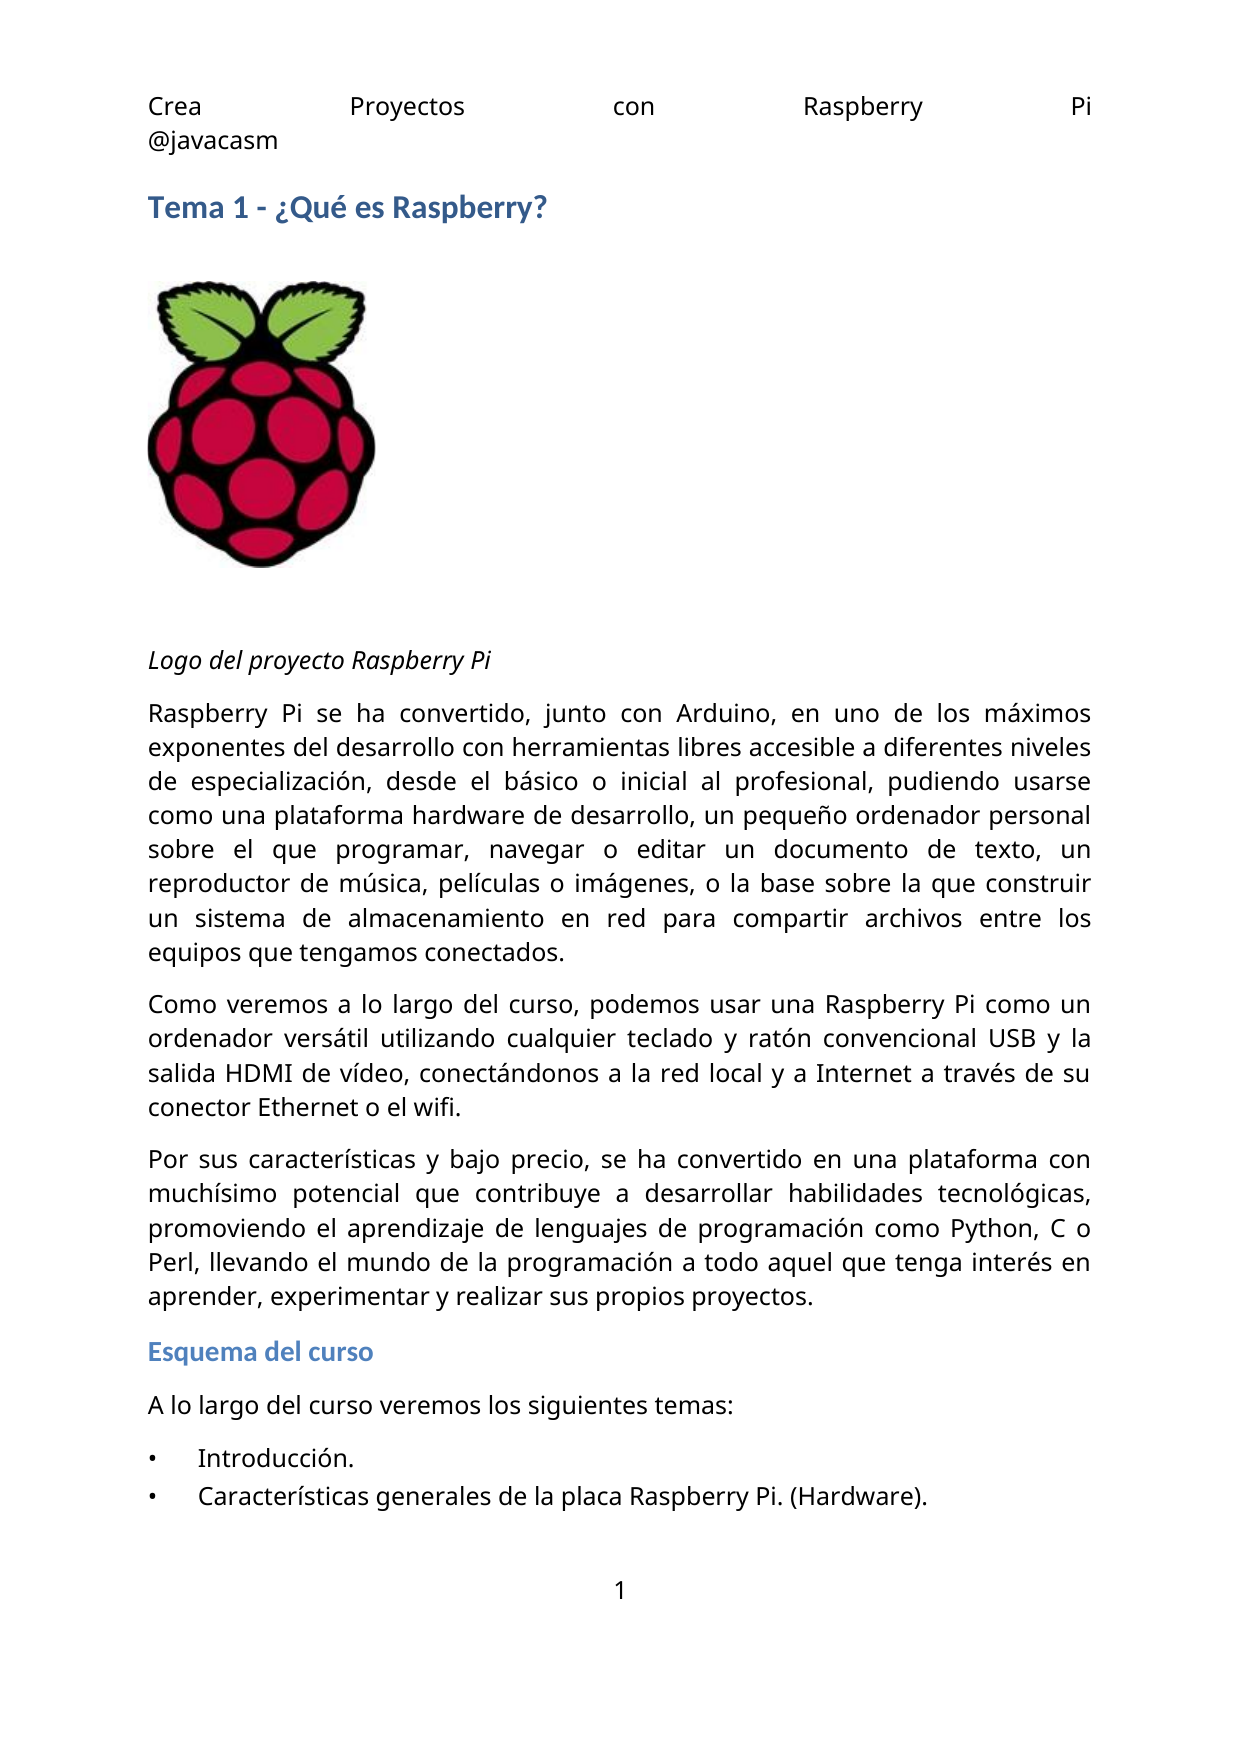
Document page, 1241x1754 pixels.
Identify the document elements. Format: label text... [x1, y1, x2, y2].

text Como veremos a lo largo del curso, podemos usar una Raspberry Pi como un ordenador versátil utilizando cualquier teclado y ratón convencional USB y la salida HDMI de vídeo, conectándonos a la red local y a Internet a través de su conector Ethernet o el wifi. [148, 987, 1093, 1123]
text Logo del proyecto Raspberry Pi [148, 643, 1093, 677]
text Por sus características y bajo precio, se ha convertido en una plataforma con muchísimo potencial que contribuye a desarrollar habilidades tecnológicas, promoviendo el aprendizaje de lenguajes de programación como Python, C o Perl, llevando el mundo de la programación a todo aquel que tenga interés en aprender, experimentar y realizar sus propios proyectos. [148, 1142, 1093, 1312]
text Raspberry Pi se ha convertido, junto con Arduino, en uno de los máximos exponentes del desarrollo con herramientas libres accesible a diferentes niveles de especialización, desde el básico o inicial al profesional, pudiendo usarse como una plataforma hardware de desarrollo, un pequeño ordenador personal sobre el que programar, navegar o editar un documento de texto, un reproductor de música, películas o imágenes, o la base sobre la que construir un sistema de almacenamiento en red para compartir archivos entre los equipos que tengamos conectados. [148, 696, 1093, 968]
list Introducción. [148, 1440, 1093, 1474]
text A lo largo del curso veremos los siguientes temas: [148, 1388, 1093, 1422]
list Características generales de la placa Raspberry Pi. (Hardware). [148, 1478, 1093, 1512]
subtitle Tema 1 - ¿Qué es Raspberry? [148, 186, 1093, 227]
subtitle Esquema del curso [148, 1333, 1093, 1369]
picture [147, 281, 376, 568]
